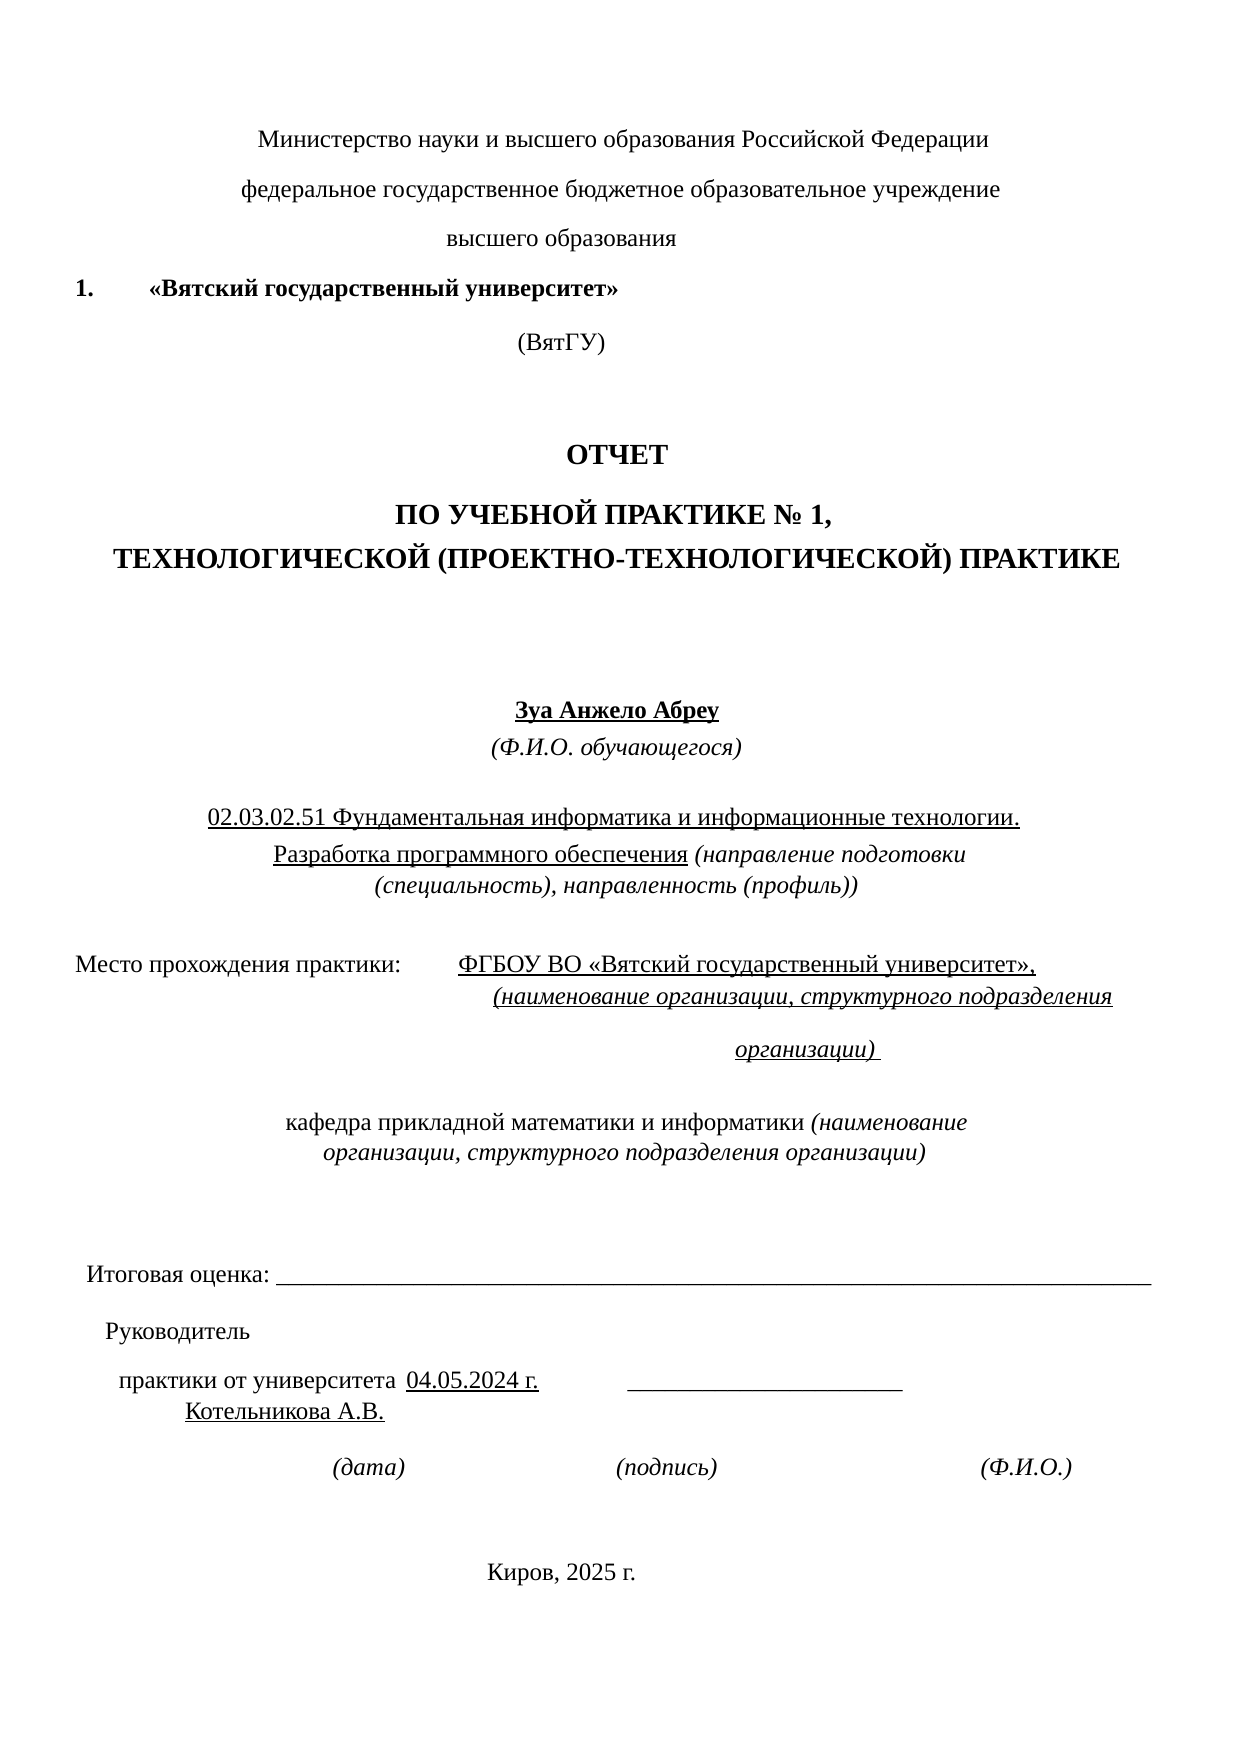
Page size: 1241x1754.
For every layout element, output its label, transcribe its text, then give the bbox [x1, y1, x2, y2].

text ОТЧЕТ [76, 437, 1165, 471]
text (ВятГУ) [75, 327, 1054, 356]
text организации) [75, 1021, 1172, 1066]
text 02.03.02.51 Фундаментальная информатика и информационные технологии. [75, 802, 1165, 831]
text Руководитель [105, 1316, 1166, 1345]
text Итоговая оценка: ______________________________________________________________________ [86, 1259, 1172, 1288]
text Зуа Анжело Абреу [75, 695, 1165, 724]
text Министерство науки и высшего образования Российской Федерации федеральное государственное бюджетное образовательное учреждение [186, 124, 1060, 203]
text практики от университета 04.05.2024 г. ______________________ Котельникова А.В. [111, 1365, 1130, 1424]
text кафедра прикладной математики и информатики (наименование организации, структурного подразделения организации) [244, 1107, 1011, 1166]
subtitle «Вятский государственный университет» [75, 273, 1165, 302]
text ТЕХНОЛОГИЧЕСКОЙ (ПРОЕКТНО-ТЕХНОЛОГИЧЕСКОЙ) ПРАКТИКЕ [76, 541, 1165, 575]
text (дата) (подпись) (Ф.И.О.) [75, 1452, 1172, 1481]
text Разработка программного обеспечения (направление подготовки (специальность), направленность (профиль)) [241, 839, 1001, 899]
text Киров, 2025 г. [75, 1557, 1054, 1586]
text высшего образования [75, 223, 1054, 252]
text Место прохождения практики: ФГБОУ ВО «Вятский государственный университет», [75, 949, 1172, 978]
text ПО УЧЕБНОЙ ПРАКТИКЕ № 1, [76, 497, 1165, 531]
text (наименование организации, структурного подразделения [75, 981, 1119, 1010]
text (Ф.И.О. обучающегося) [82, 732, 1159, 761]
